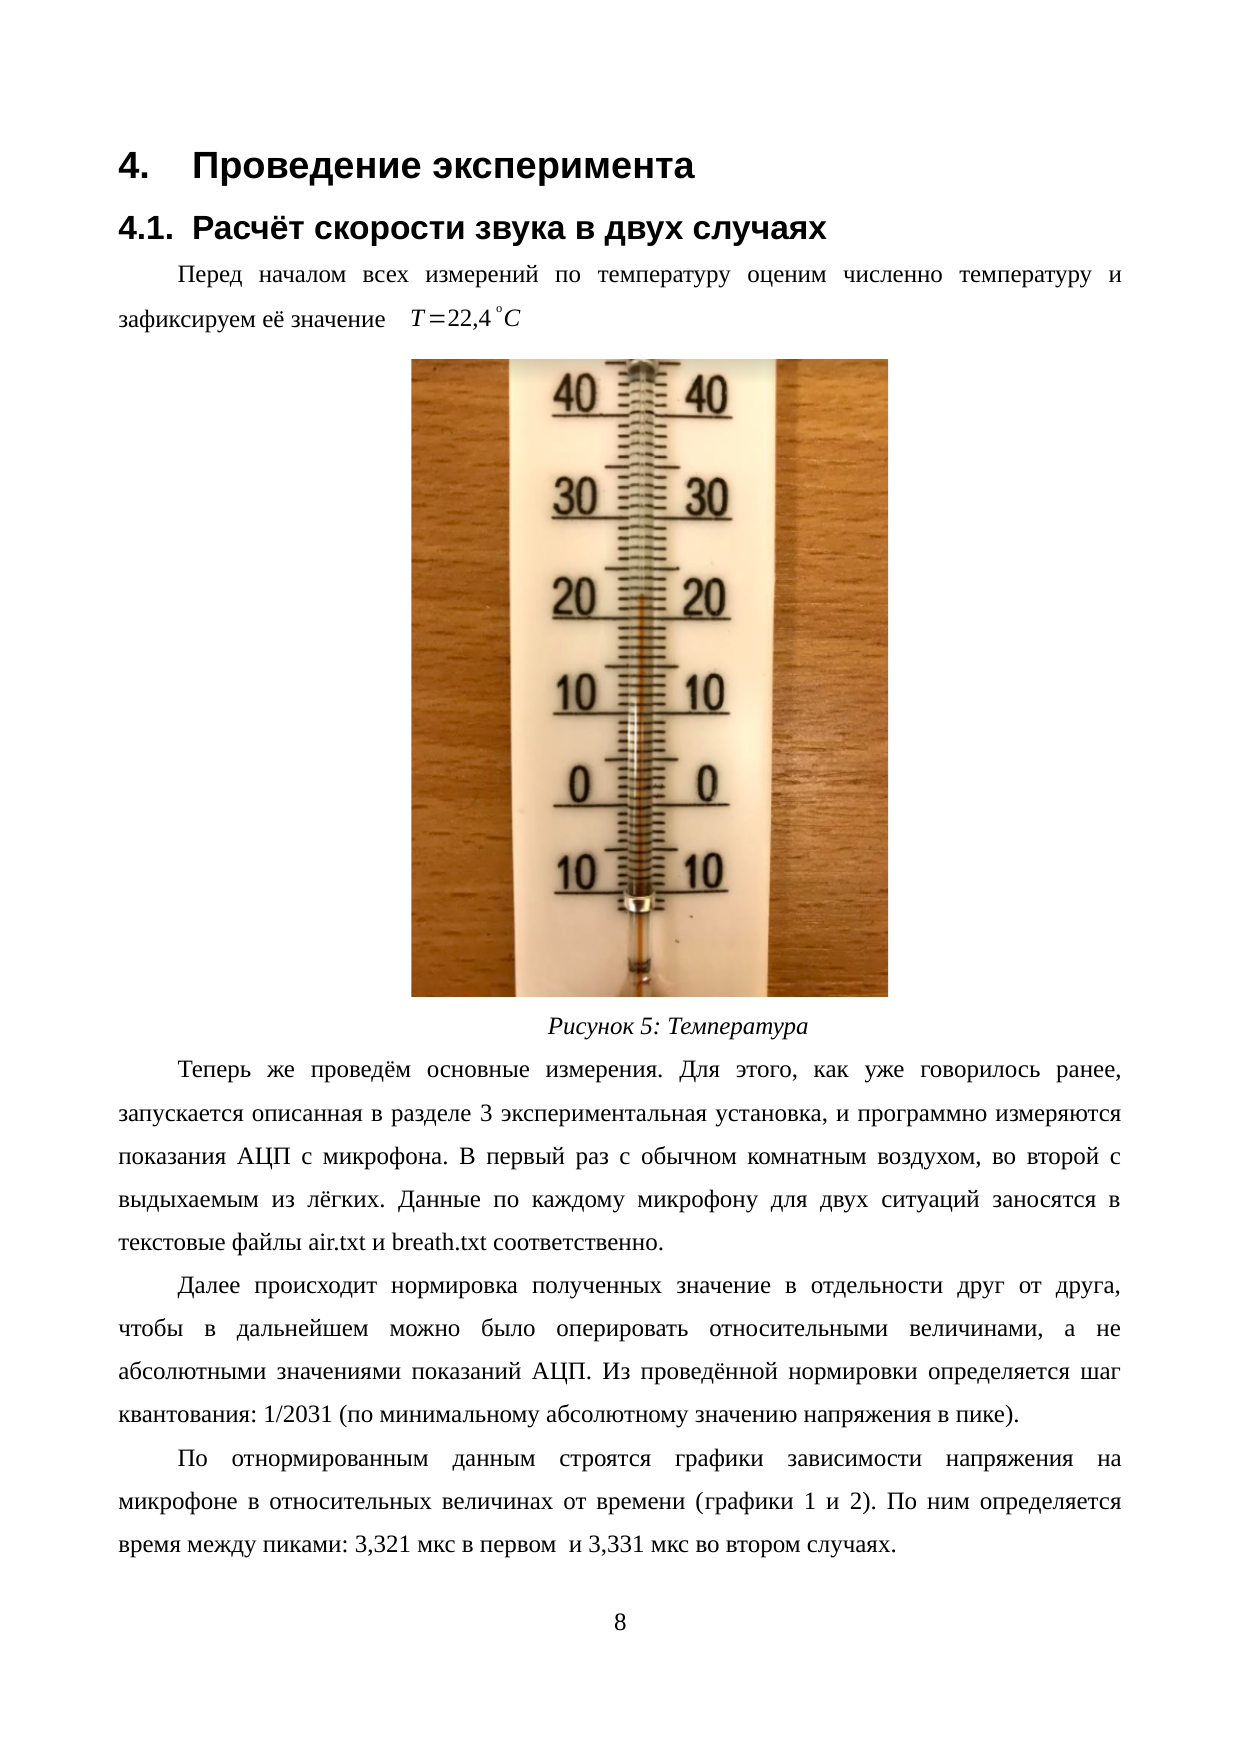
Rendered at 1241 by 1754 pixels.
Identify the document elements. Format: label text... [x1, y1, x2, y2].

picture [411, 359, 889, 997]
text Теперь же проведём основные измерения. Для этого, как уже говорилось ранее, запускается описанная в разделе 3 экспериментальная установка, и программно измеряются показания АЦП с микрофона. В первый раз с обычном комнатным воздухом, во второй с выдыхаемым из лёгких. Данные по каждому микрофону для двух ситуаций заносятся в текстовые файлы air.txt и breath.txt соответственно. [118, 1054, 1122, 1256]
subtitle Расчёт скорости звука в двух случаях [118, 208, 1122, 246]
text По отнормированным данным строятся графики зависимости напряжения на микрофоне в относительных величинах от времени (графики 1 и 2). По ним определяется время между пиками: 3,321 мкс в первом и 3,331 мкс во втором случаях. [118, 1443, 1122, 1558]
subtitle Проведение эксперимента [118, 143, 1122, 187]
text Рисунок 5: Температура [411, 997, 888, 1040]
text Далее происходит нормировка полученных значение в отдельности друг от друга, чтобы в дальнейшем можно было оперировать относительными величинами, а не абсолютными значениями показаний АЦП. Из проведённой нормировки определяется шаг квантования: 1/2031 (по минимальному абсолютному значению напряжения в пике). [118, 1270, 1122, 1428]
text Перед началом всех измерений по температуру оценим численно температуру и зафиксируем её значение [118, 259, 1122, 333]
